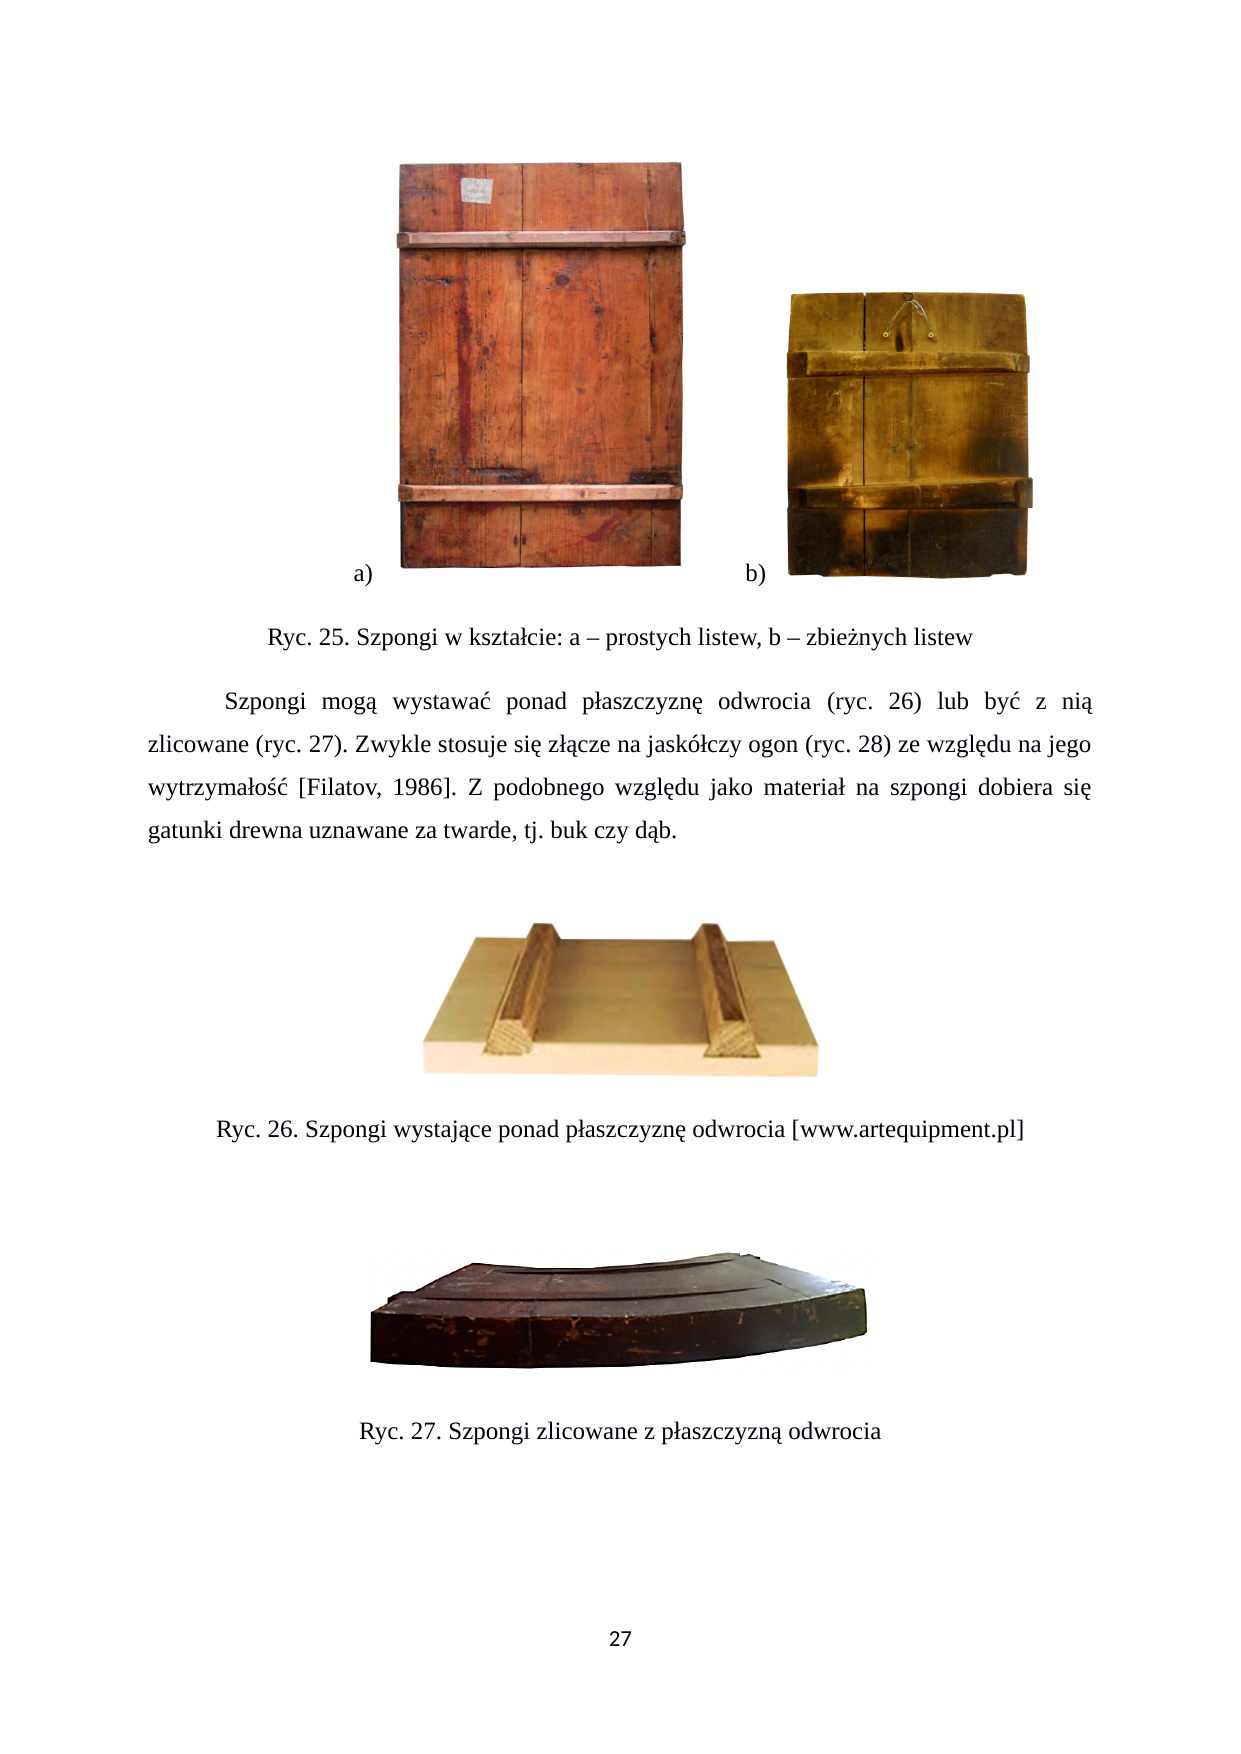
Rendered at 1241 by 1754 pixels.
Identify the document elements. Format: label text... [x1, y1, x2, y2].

picture [784, 283, 1036, 582]
text Ryc. 26. Szpongi wystające ponad płaszczyznę odwrocia [www.artequipment.pl] [148, 1114, 1093, 1143]
text a) b) [223, 148, 1093, 587]
picture [356, 1242, 884, 1382]
picture [416, 900, 824, 1080]
text Ryc. 27. Szpongi zlicowane z płaszczyzną odwrocia [148, 1416, 1093, 1445]
text Szpongi mogą wystawać ponad płaszczyznę odwrocia (ryc. 26) lub być z nią zlicowane (ryc. 27). Zwykle stosuje się złącze na jaskółczy ogon (ryc. 28) ze względu na jego wytrzymałość [Filatov, 1986]. Z podobnego względu jako materiał na szpongi dobiera się gatunki drewna uznawane za twarde, tj. buk czy dąb. [148, 686, 1093, 844]
picture [385, 147, 695, 582]
text Ryc. 25. Szpongi w kształcie: a – prostych listew, b – zbieżnych listew [148, 622, 1093, 651]
